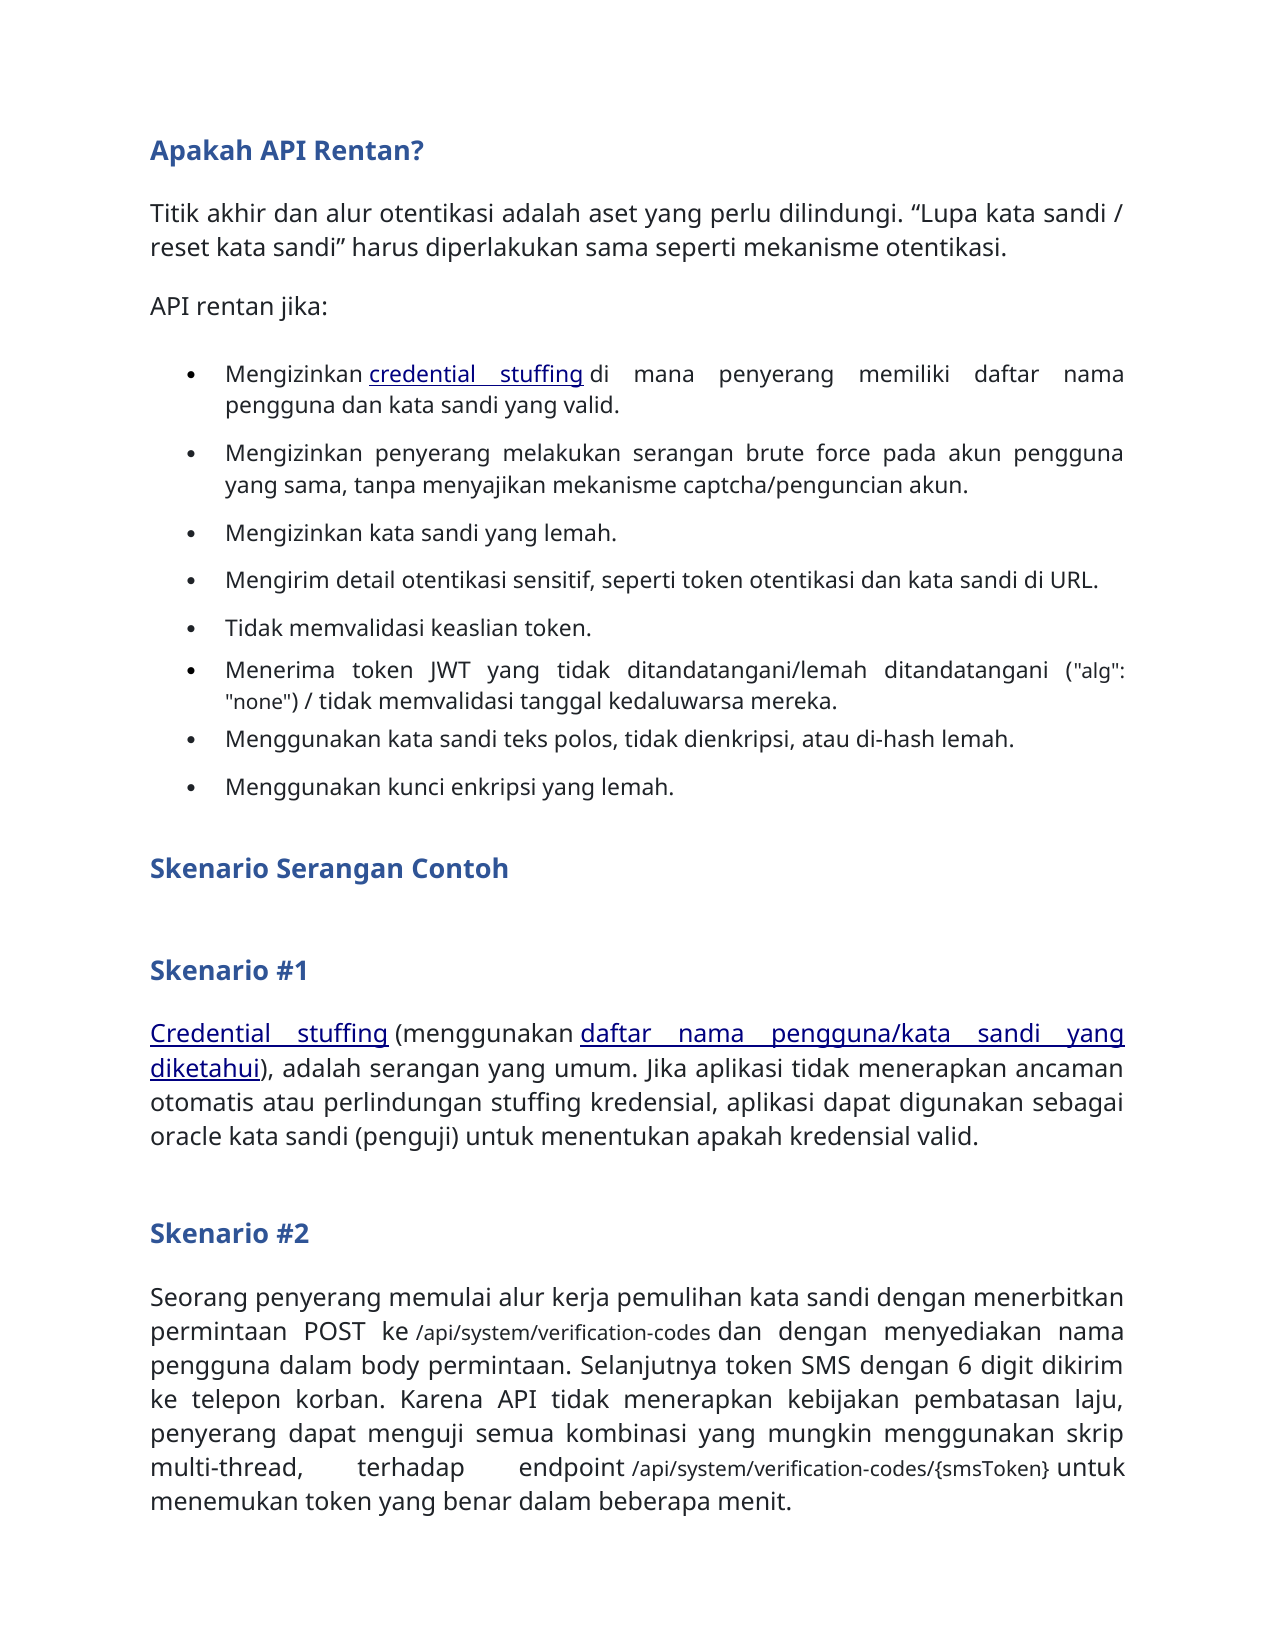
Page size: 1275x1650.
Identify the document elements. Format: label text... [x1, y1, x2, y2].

list Mengirim detail otentikasi sensitif, seperti token otentikasi dan kata sandi di URL. [187, 564, 1125, 596]
subtitle Skenario #1 [150, 952, 1125, 989]
list Menggunakan kata sandi teks polos, tidak dienkripsi, atau di-hash lemah. [187, 723, 1125, 754]
subtitle Apakah API Rentan? [150, 131, 1125, 168]
text Credential stuffing (menggunakan daftar nama pengguna/kata sandi yang diketahui), adalah serangan yang umum. Jika aplikasi tidak menerapkan ancaman otomatis atau perlindungan stuffing kredensial, aplikasi dapat digunakan sebagai oracle kata sandi (penguji) untuk menentukan apakah kredensial valid. [150, 1016, 1125, 1152]
text Titik akhir dan alur otentikasi adalah aset yang perlu dilindungi. “Lupa kata sandi / reset kata sandi” harus diperlakukan sama seperti mekanisme otentikasi. [150, 196, 1125, 264]
list Tidak memvalidasi keaslian token. [187, 612, 1125, 644]
list Mengizinkan kata sandi yang lemah. [187, 517, 1125, 548]
subtitle Skenario Serangan Contoh [150, 850, 1125, 887]
text Seorang penyerang memulai alur kerja pemulihan kata sandi dengan menerbitkan permintaan POST ke /api/system/verification-codes dan dengan menyediakan nama pengguna dalam body permintaan. Selanjutnya token SMS dengan 6 digit dikirim ke telepon korban. Karena API tidak menerapkan kebijakan pembatasan laju, penyerang dapat menguji semua kombinasi yang mungkin menggunakan skrip multi-thread, terhadap endpoint /api/system/verification-codes/{smsToken} untuk menemukan token yang benar dalam beberapa menit. [150, 1279, 1125, 1518]
subtitle Skenario #2 [150, 1215, 1125, 1252]
text API rentan jika: [150, 289, 1125, 323]
list Mengizinkan credential stuffing di mana penyerang memiliki daftar nama pengguna dan kata sandi yang valid. [187, 358, 1125, 421]
list Menerima token JWT yang tidak ditandatangani/lemah ditandatangani ("alg": "none") / tidak memvalidasi tanggal kedaluwarsa mereka. [187, 654, 1125, 717]
list Menggunakan kunci enkripsi yang lemah. [187, 771, 1125, 802]
list Mengizinkan penyerang melakukan serangan brute force pada akun pengguna yang sama, tanpa menyajikan mekanisme captcha/penguncian akun. [187, 437, 1125, 500]
